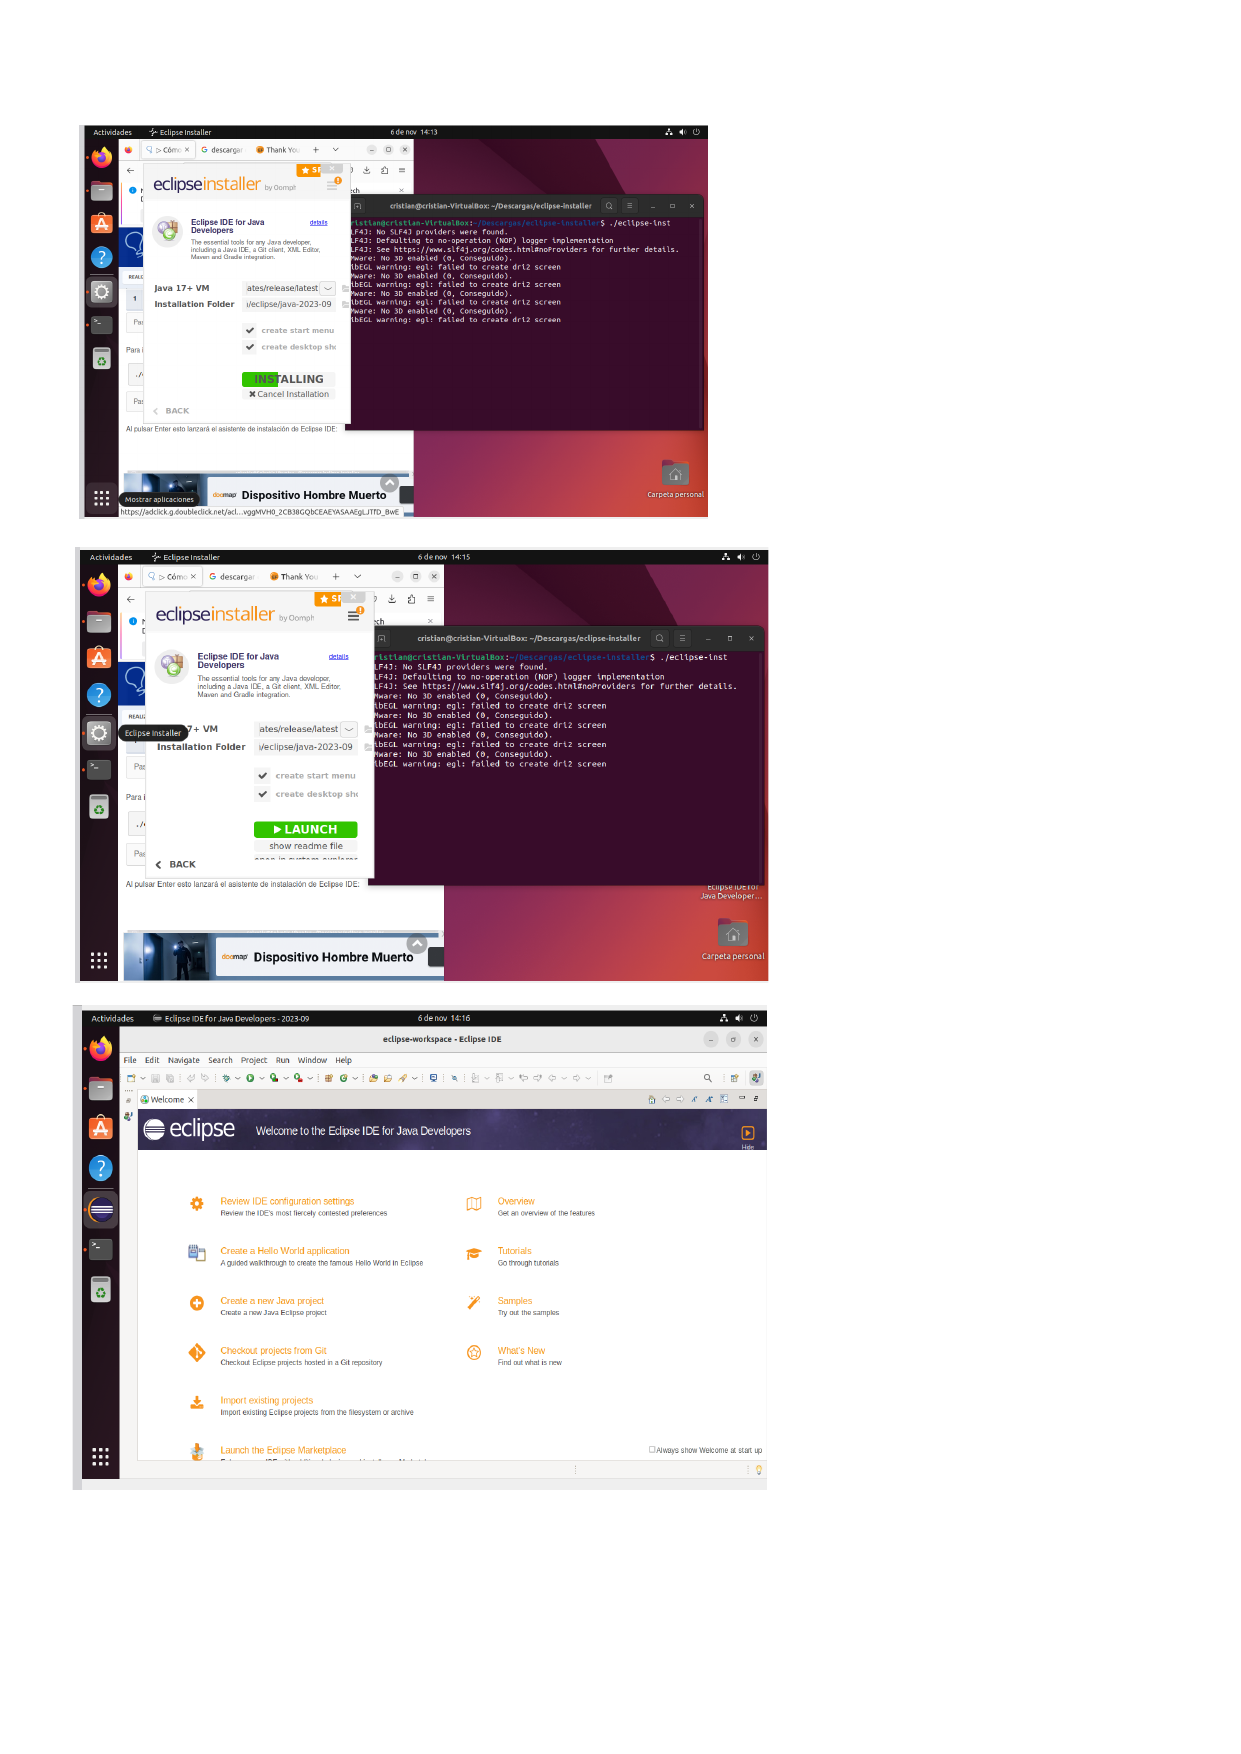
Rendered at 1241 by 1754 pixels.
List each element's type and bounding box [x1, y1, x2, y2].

picture [75, 547, 769, 983]
picture [79, 125, 708, 519]
picture [72, 1005, 767, 1490]
